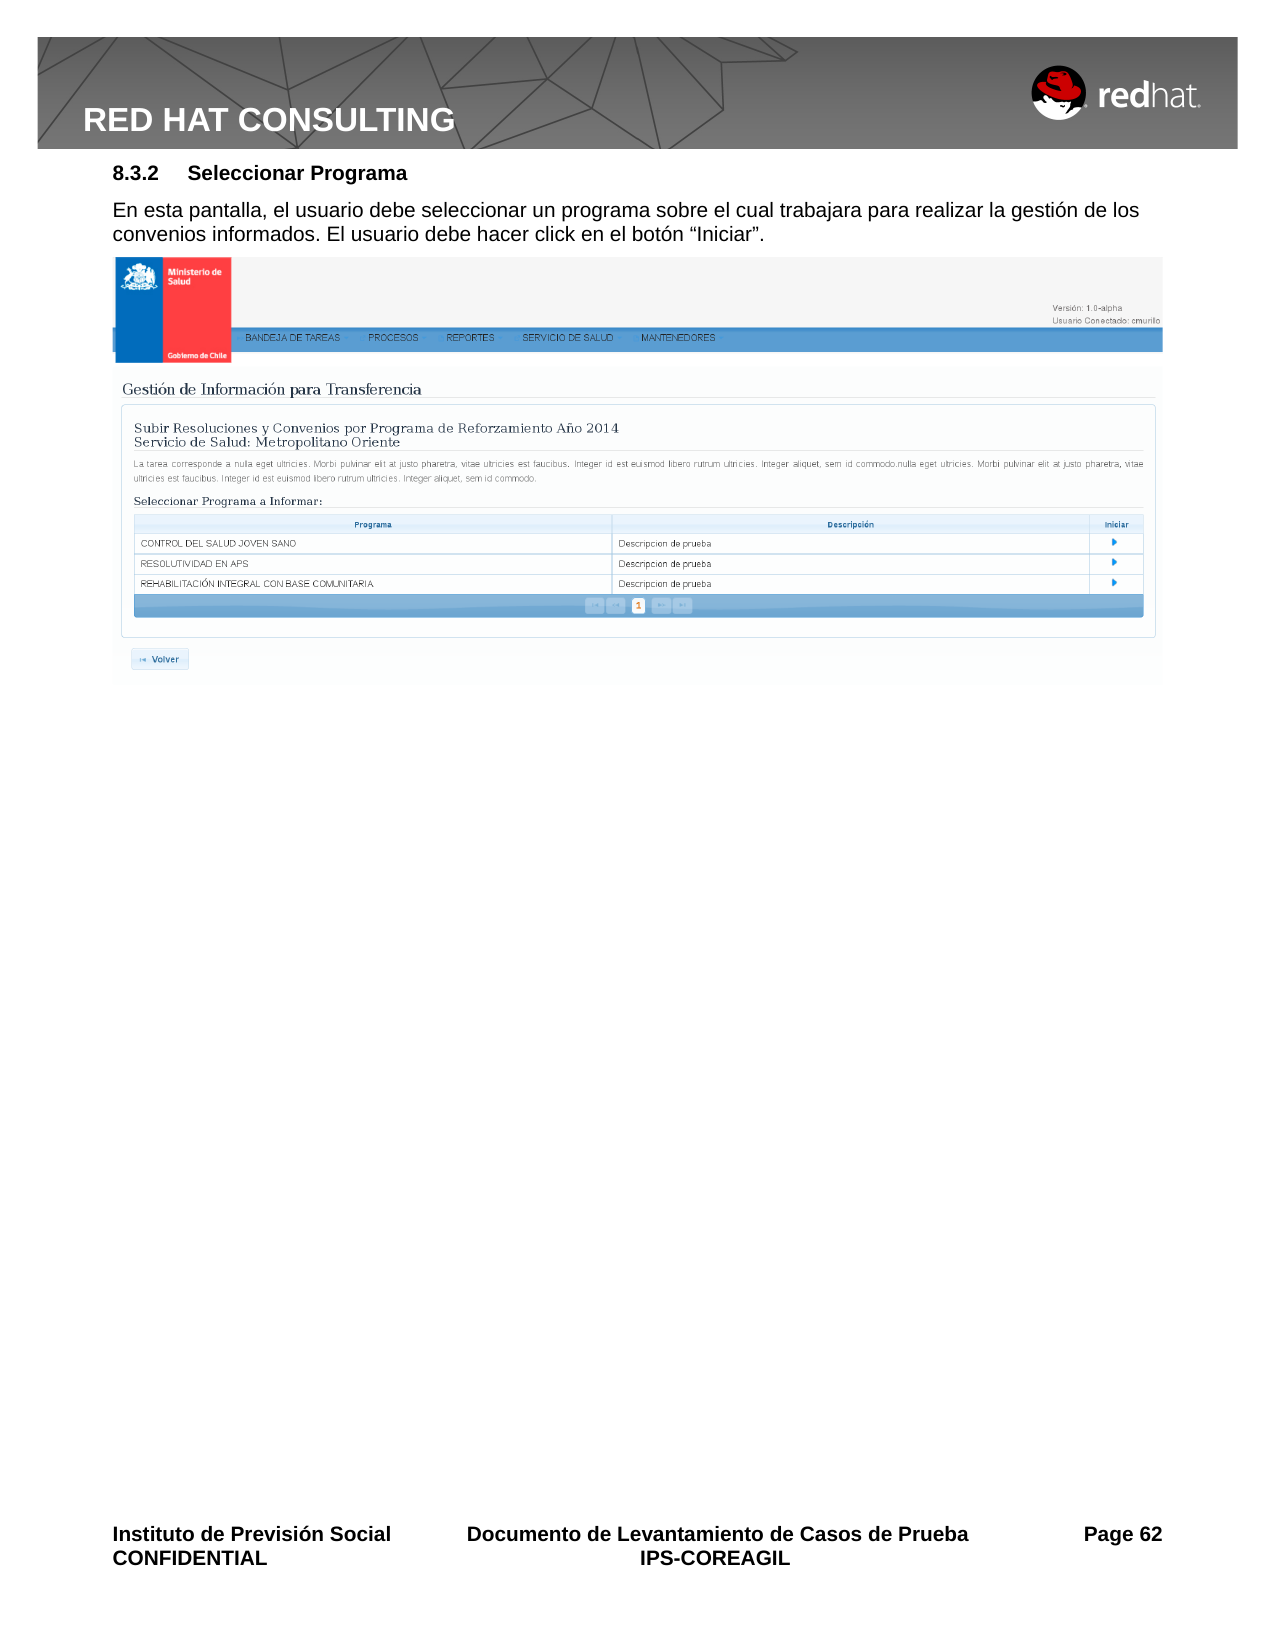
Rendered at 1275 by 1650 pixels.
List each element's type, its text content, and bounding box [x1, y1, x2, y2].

picture [112, 257, 1163, 692]
subtitle Seleccionar Programa [112, 161, 1162, 185]
text En esta pantalla, el usuario debe seleccionar un programa sobre el cual trabajara para realizar la gestión de los convenios informados. El usuario debe hacer click en el botón “Iniciar”. [112, 197, 1162, 245]
picture [37, 37, 1238, 149]
